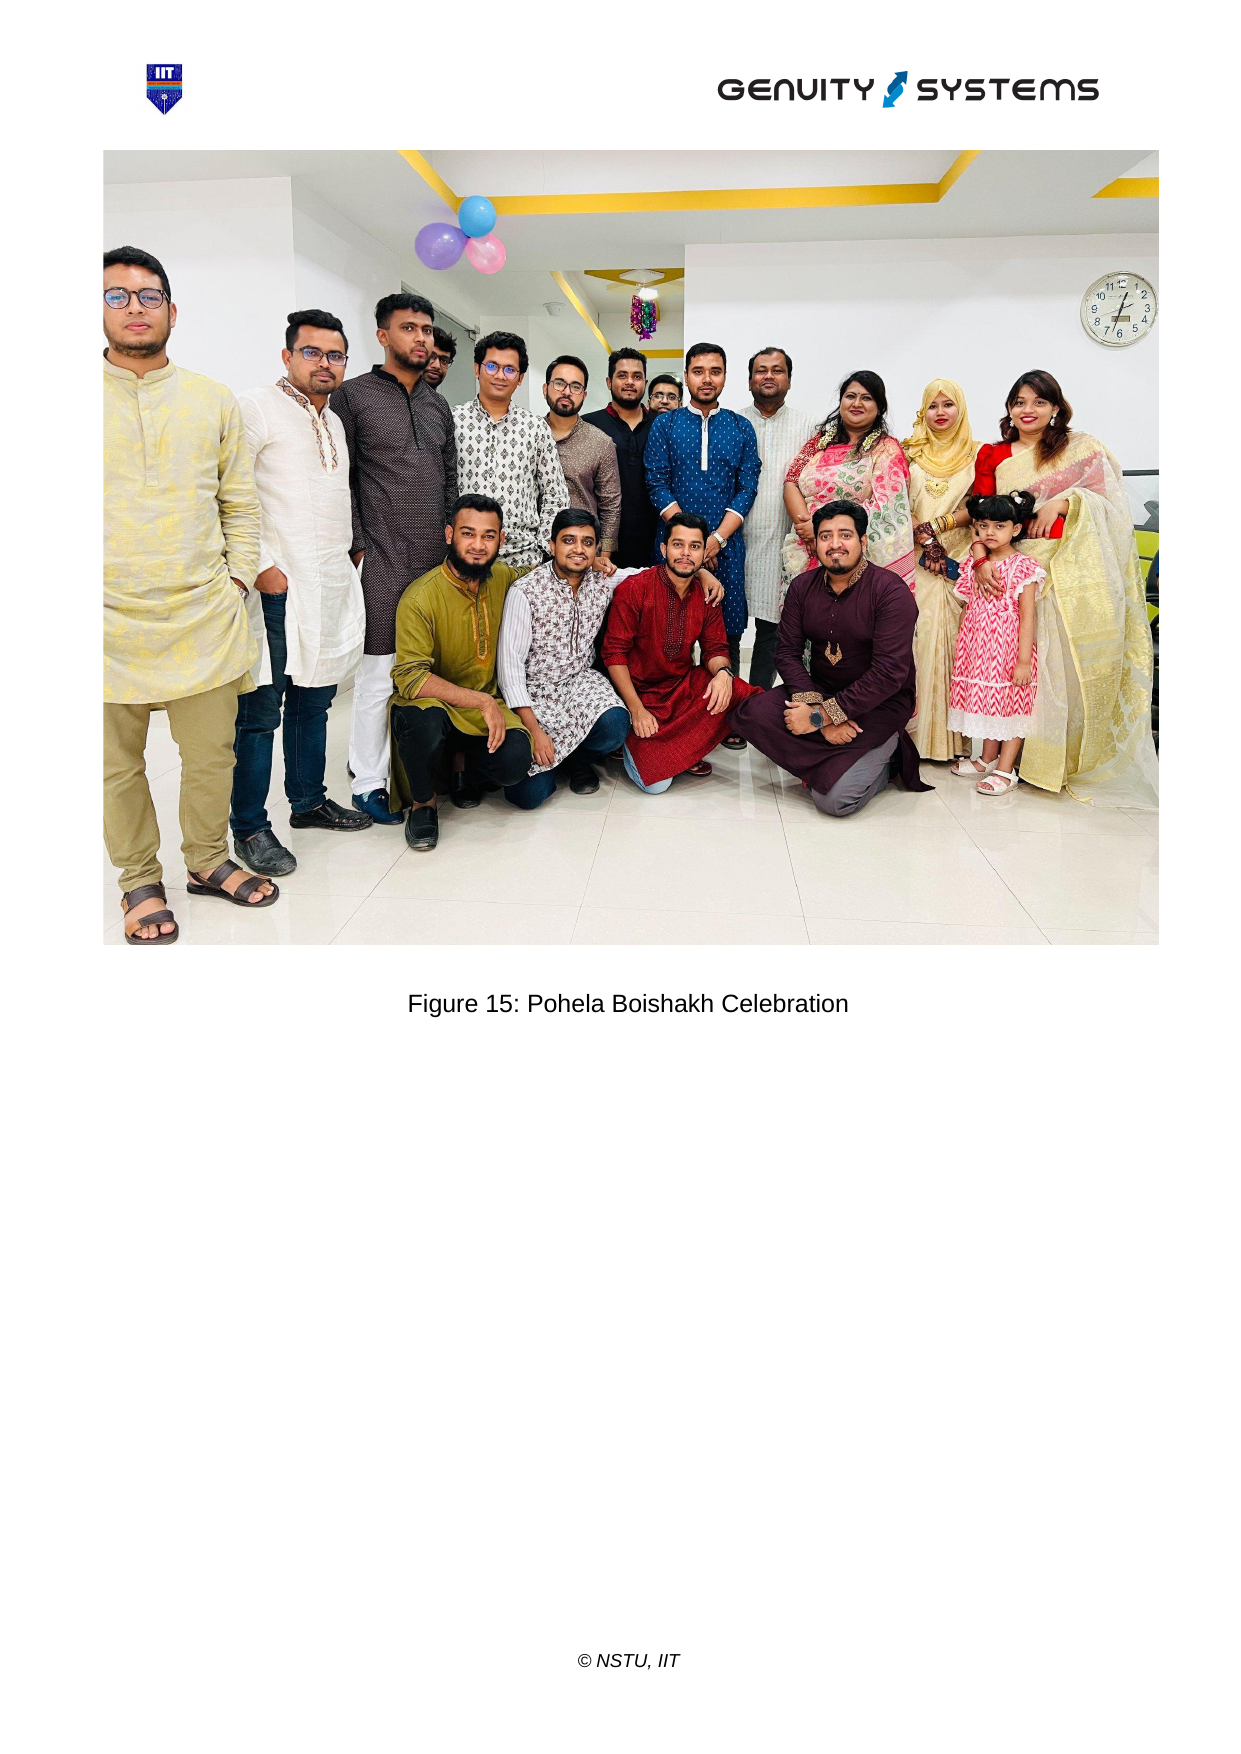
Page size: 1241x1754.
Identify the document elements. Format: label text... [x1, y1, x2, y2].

picture [137, 62, 192, 117]
picture [103, 150, 1159, 945]
picture [714, 70, 1101, 108]
text Figure 15: Pohela Boishakh Celebration [103, 989, 1153, 1017]
